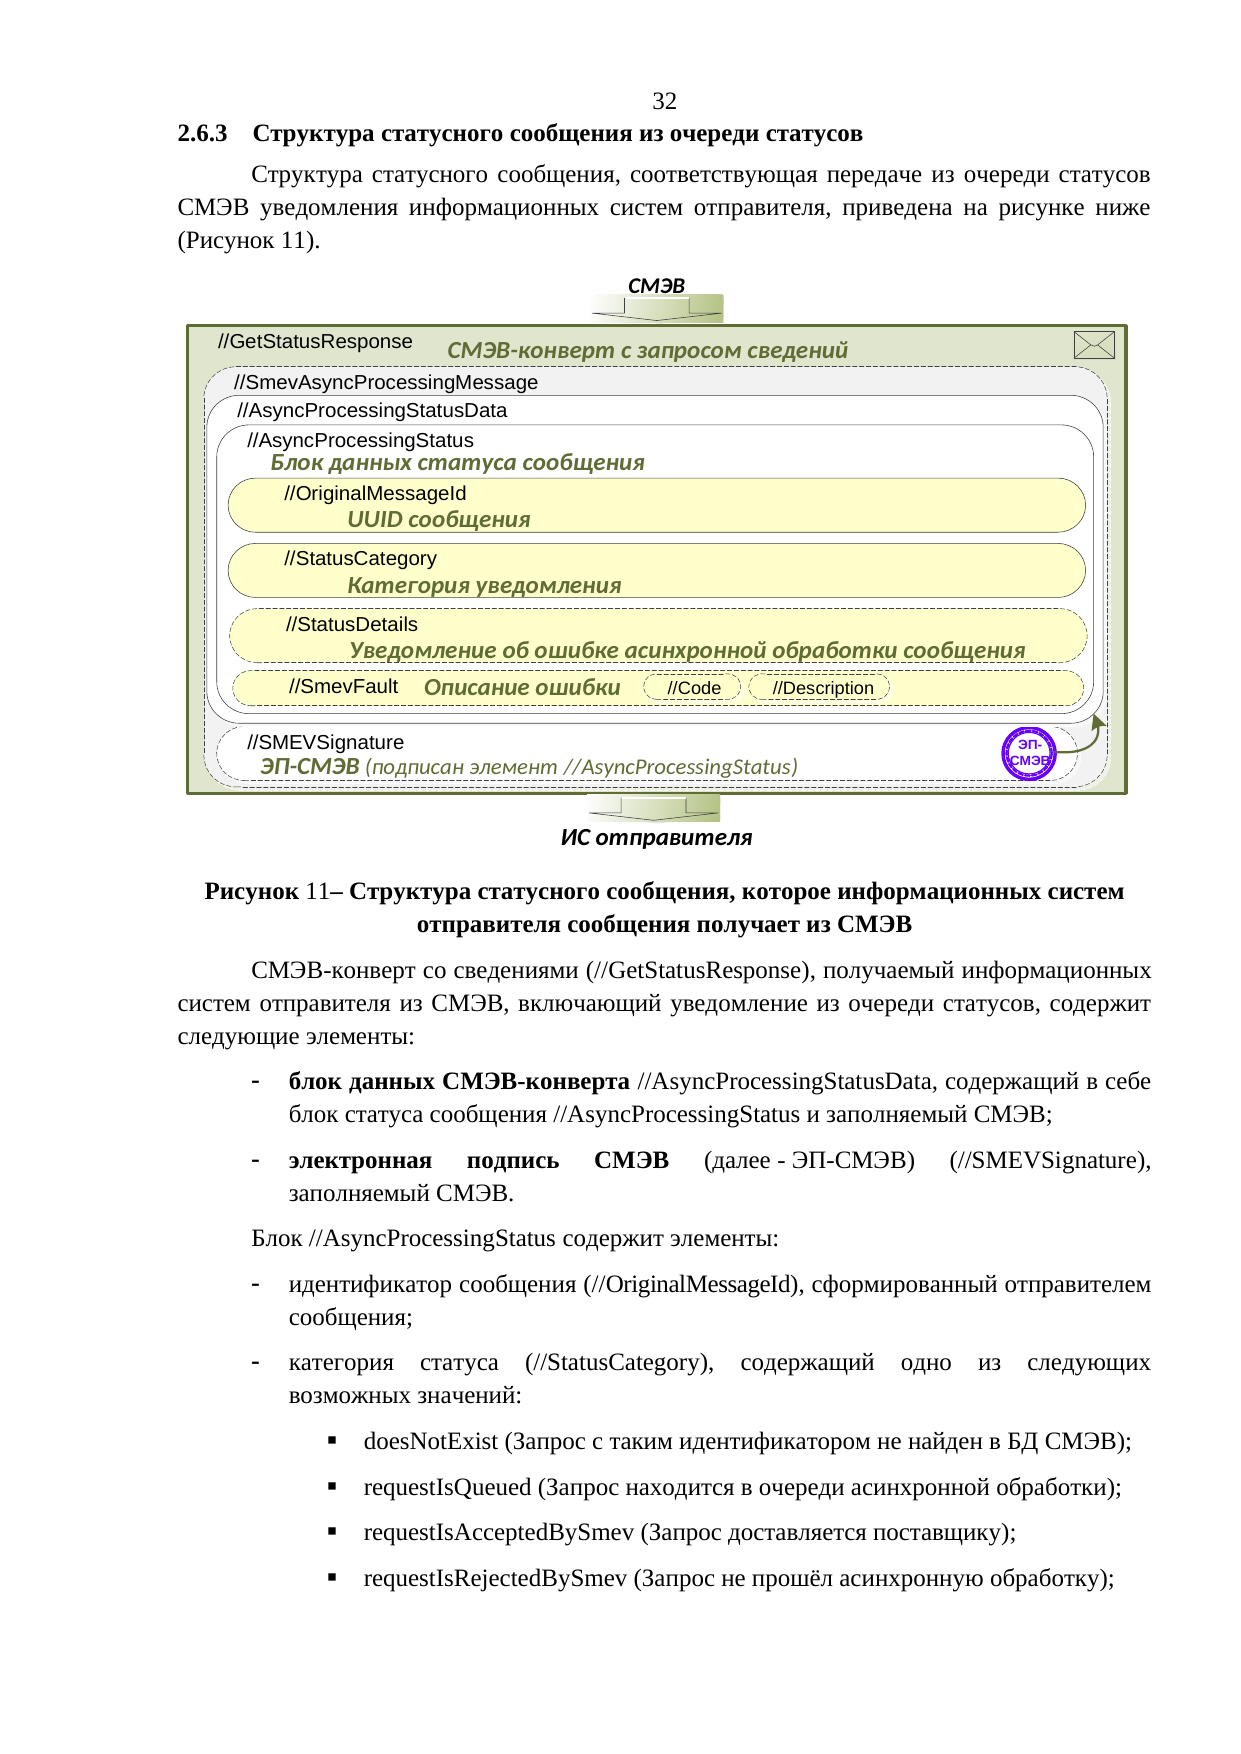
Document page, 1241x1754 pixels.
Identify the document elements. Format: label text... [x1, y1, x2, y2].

list электронная подпись СМЭВ (далее - ЭП-СМЭВ) (//SMEVSignature), заполняемый СМЭВ. [251, 1145, 1152, 1207]
list requestIsQueued (Запрос находится в очереди асинхронной обработки); [326, 1472, 1152, 1500]
list категория статуса (//StatusCategory), содержащий одно из следующих возможных значений: [251, 1347, 1152, 1409]
list requestIsRejectedBySmev (Запрос не прошёл асинхронную обработку); [326, 1563, 1152, 1591]
list doesNotExist (Запрос с таким идентификатором не найден в БД СМЭВ); [326, 1426, 1152, 1455]
text СМЭВ-конверт со сведениями (//GetStatusResponse), получаемый информационных систем отправителя из СМЭВ, включающий уведомление из очереди статусов, содержит следующие элементы: [177, 955, 1152, 1049]
list блок данных СМЭВ-конверта //AsyncProcessingStatusData, содержащий в себе блок статуса сообщения //AsyncProcessingStatus и заполняемый СМЭВ; [251, 1066, 1152, 1128]
text Рисунок 11– Структура статусного сообщения, которое информационных систем отправителя сообщения получает из СМЭВ [177, 876, 1152, 938]
text Структура статусного сообщения, соответствующая передаче из очереди статусов СМЭВ уведомления информационных систем отправителя, приведена на рисунке ниже (Рисунок 11)14. [177, 159, 1152, 254]
subtitle Структура статусного сообщения из очереди статусов [177, 118, 1152, 147]
list идентификатор сообщения (//OriginalMessageId), сформированный отправителем сообщения; [251, 1269, 1152, 1331]
list Блок //AsyncProcessingStatus содержит элементы: [251, 1223, 1152, 1252]
list requestIsAcceptedBySmev (Запрос доставляется поставщику); [326, 1517, 1152, 1546]
